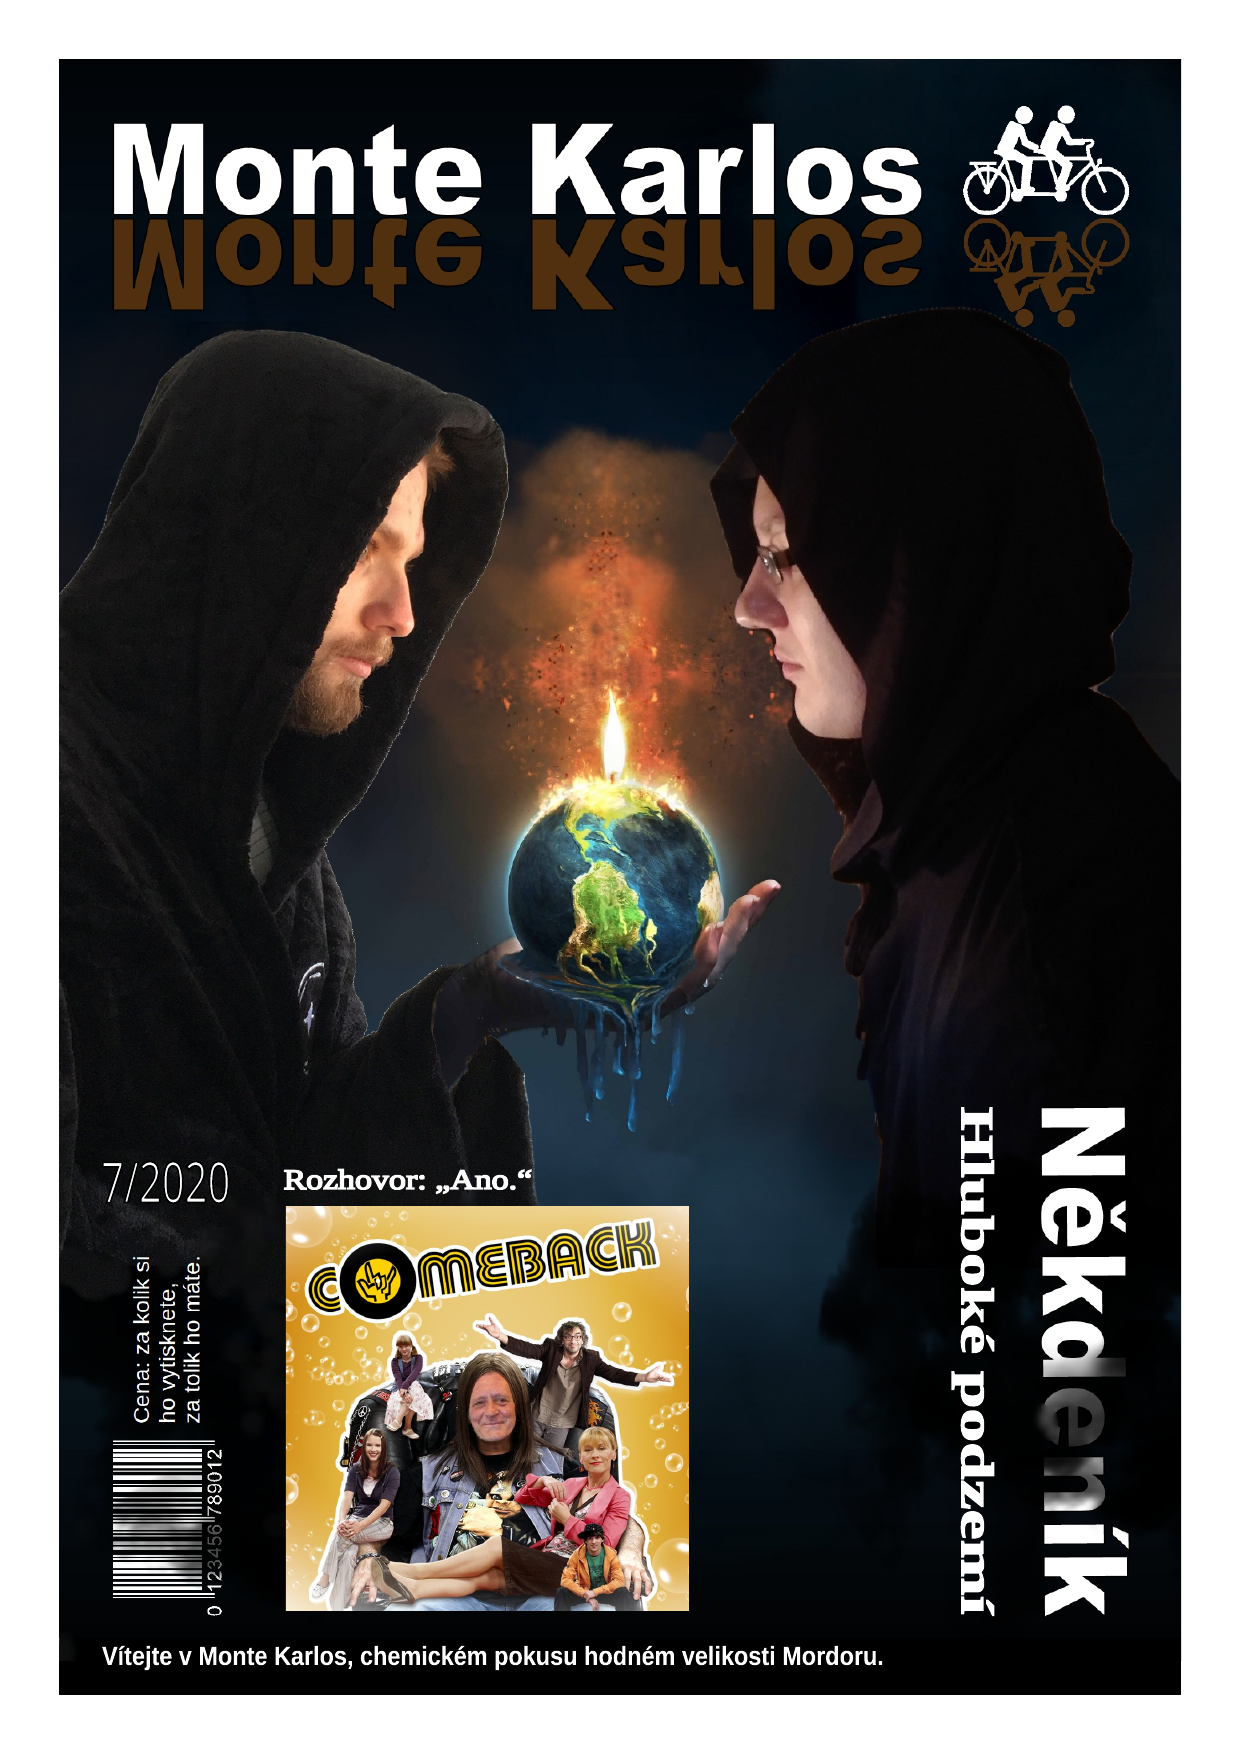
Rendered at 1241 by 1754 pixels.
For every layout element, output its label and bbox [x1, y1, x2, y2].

picture [753, 1654, 763, 1661]
picture [59, 59, 1182, 1661]
